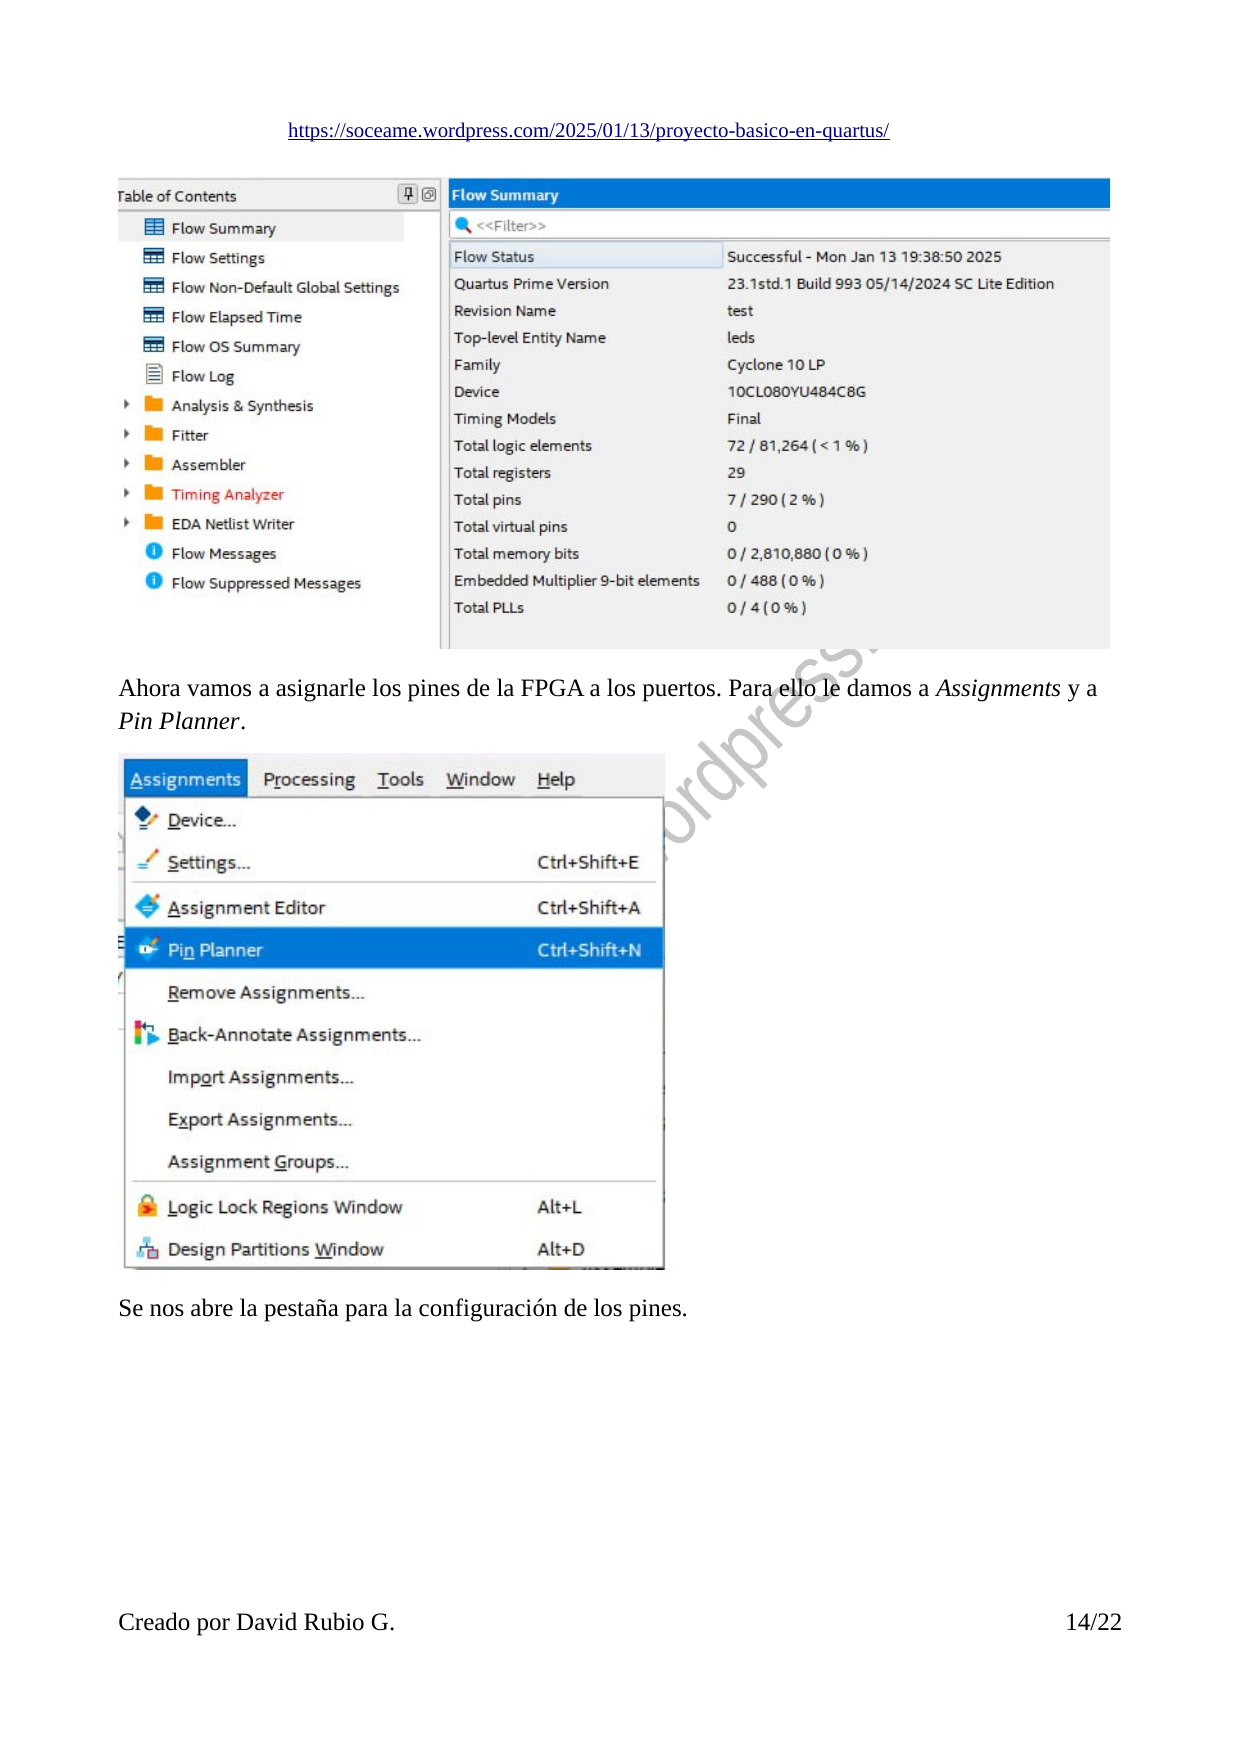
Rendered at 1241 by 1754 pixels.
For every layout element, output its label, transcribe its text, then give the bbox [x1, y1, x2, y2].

picture [118, 177, 1111, 649]
text Ahora vamos a asignarle los pines de la FPGA a los puertos. Para ello le damos a Assignments y a Pin Planner. [118, 673, 1122, 735]
picture [118, 753, 665, 1270]
text Se nos abre la pestaña para la configuración de los pines. [118, 1293, 1122, 1322]
